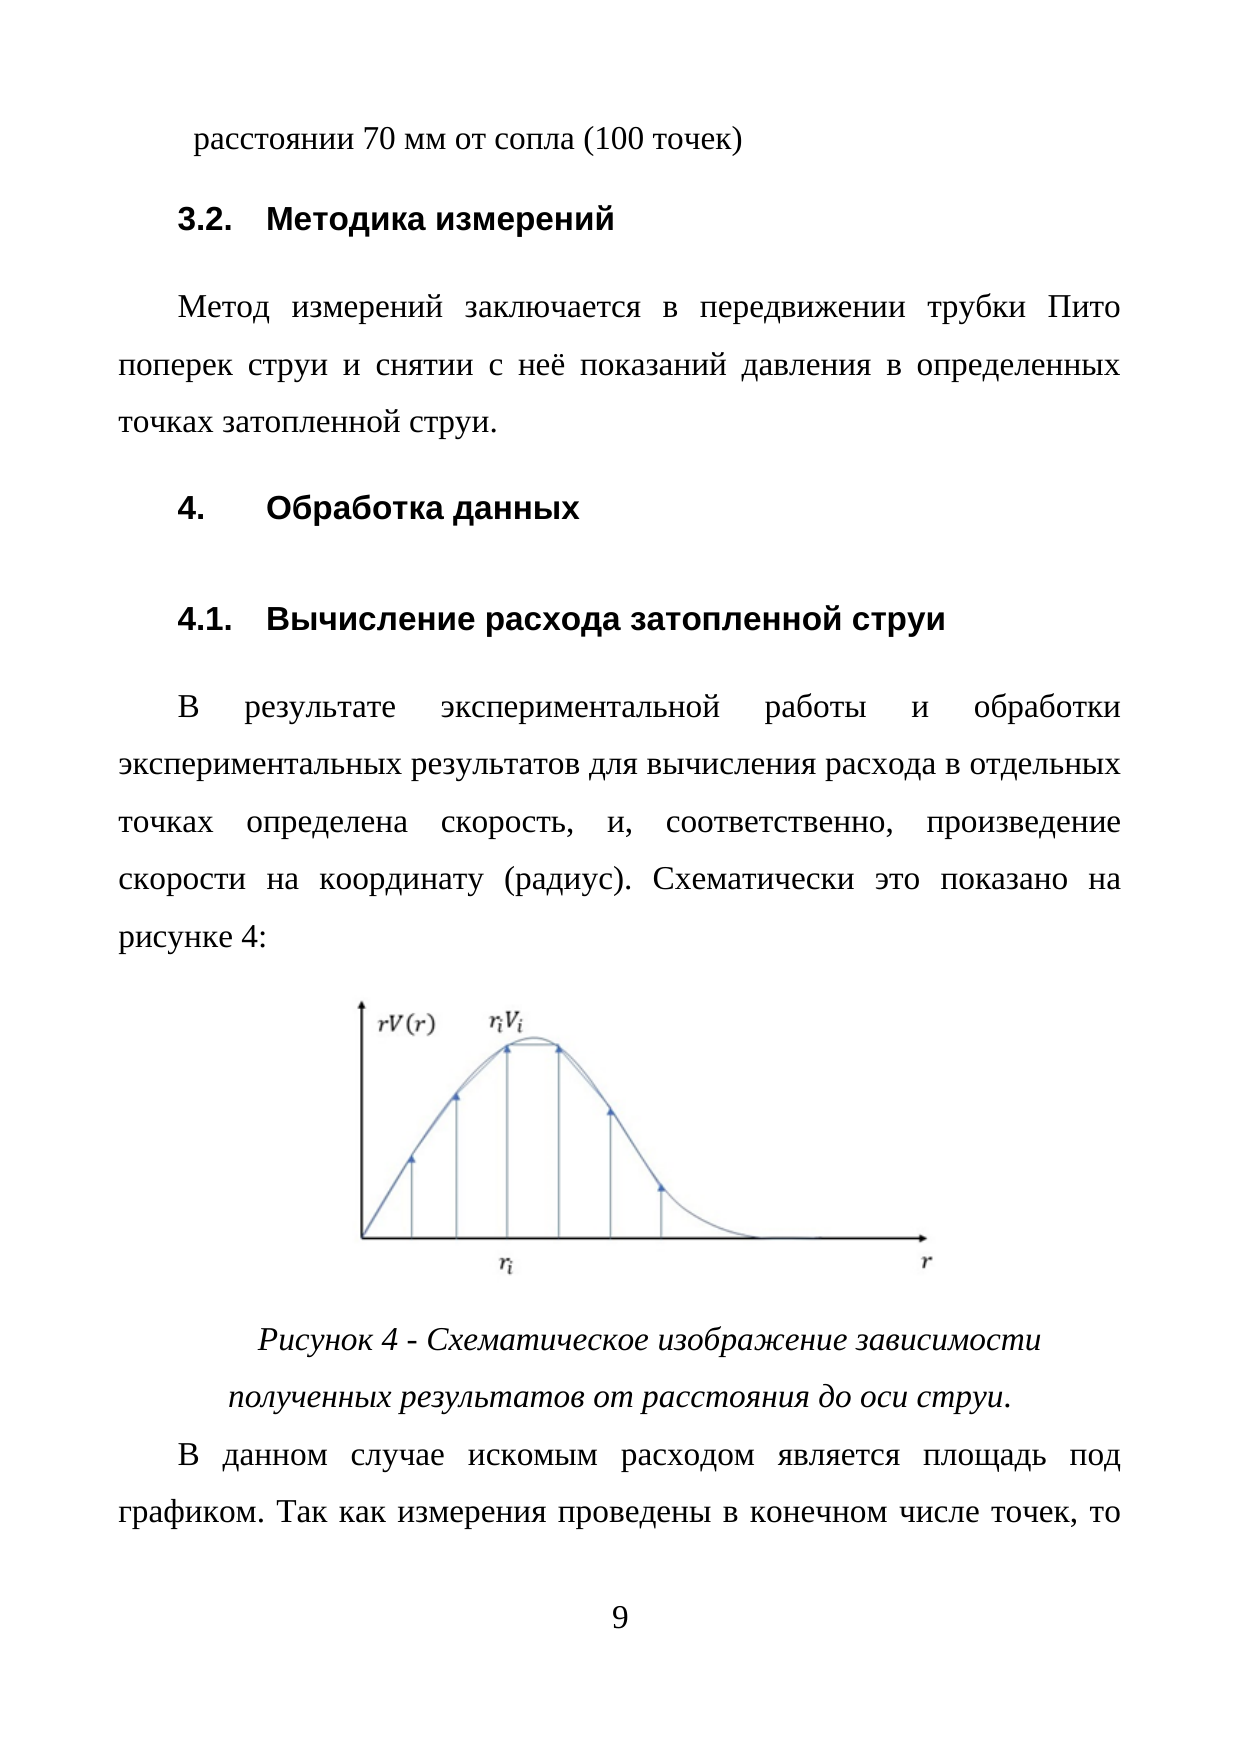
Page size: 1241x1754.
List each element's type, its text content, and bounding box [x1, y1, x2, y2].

text Метод измерений заключается в передвижении трубки Пито поперек струи и снятии с неё показаний давления в определенных точках затопленной струи. [118, 286, 1122, 440]
list расстоянии 70 мм от сопла (100 точек) [156, 118, 1122, 156]
picture [339, 973, 960, 1300]
text Рисунок 4 - Схематическое изображение зависимости полученных результатов от расстояния до оси струи. [118, 1319, 1122, 1415]
text В данном случае искомым расходом является площадь под графиком. Так как измерения проведены в конечном числе точек, то [118, 1434, 1122, 1530]
subtitle Обработка данных [118, 488, 1122, 527]
subtitle Методика измерений [118, 199, 1122, 238]
subtitle Вычисление расхода затопленной струи [118, 599, 1122, 637]
text В результате экспериментальной работы и обработки экспериментальных результатов для вычисления расхода в отдельных точках определена скорость, и, соответственно, произведение скорости на координату (радиус). Схематически это показано на рисунке 4: [118, 686, 1122, 954]
